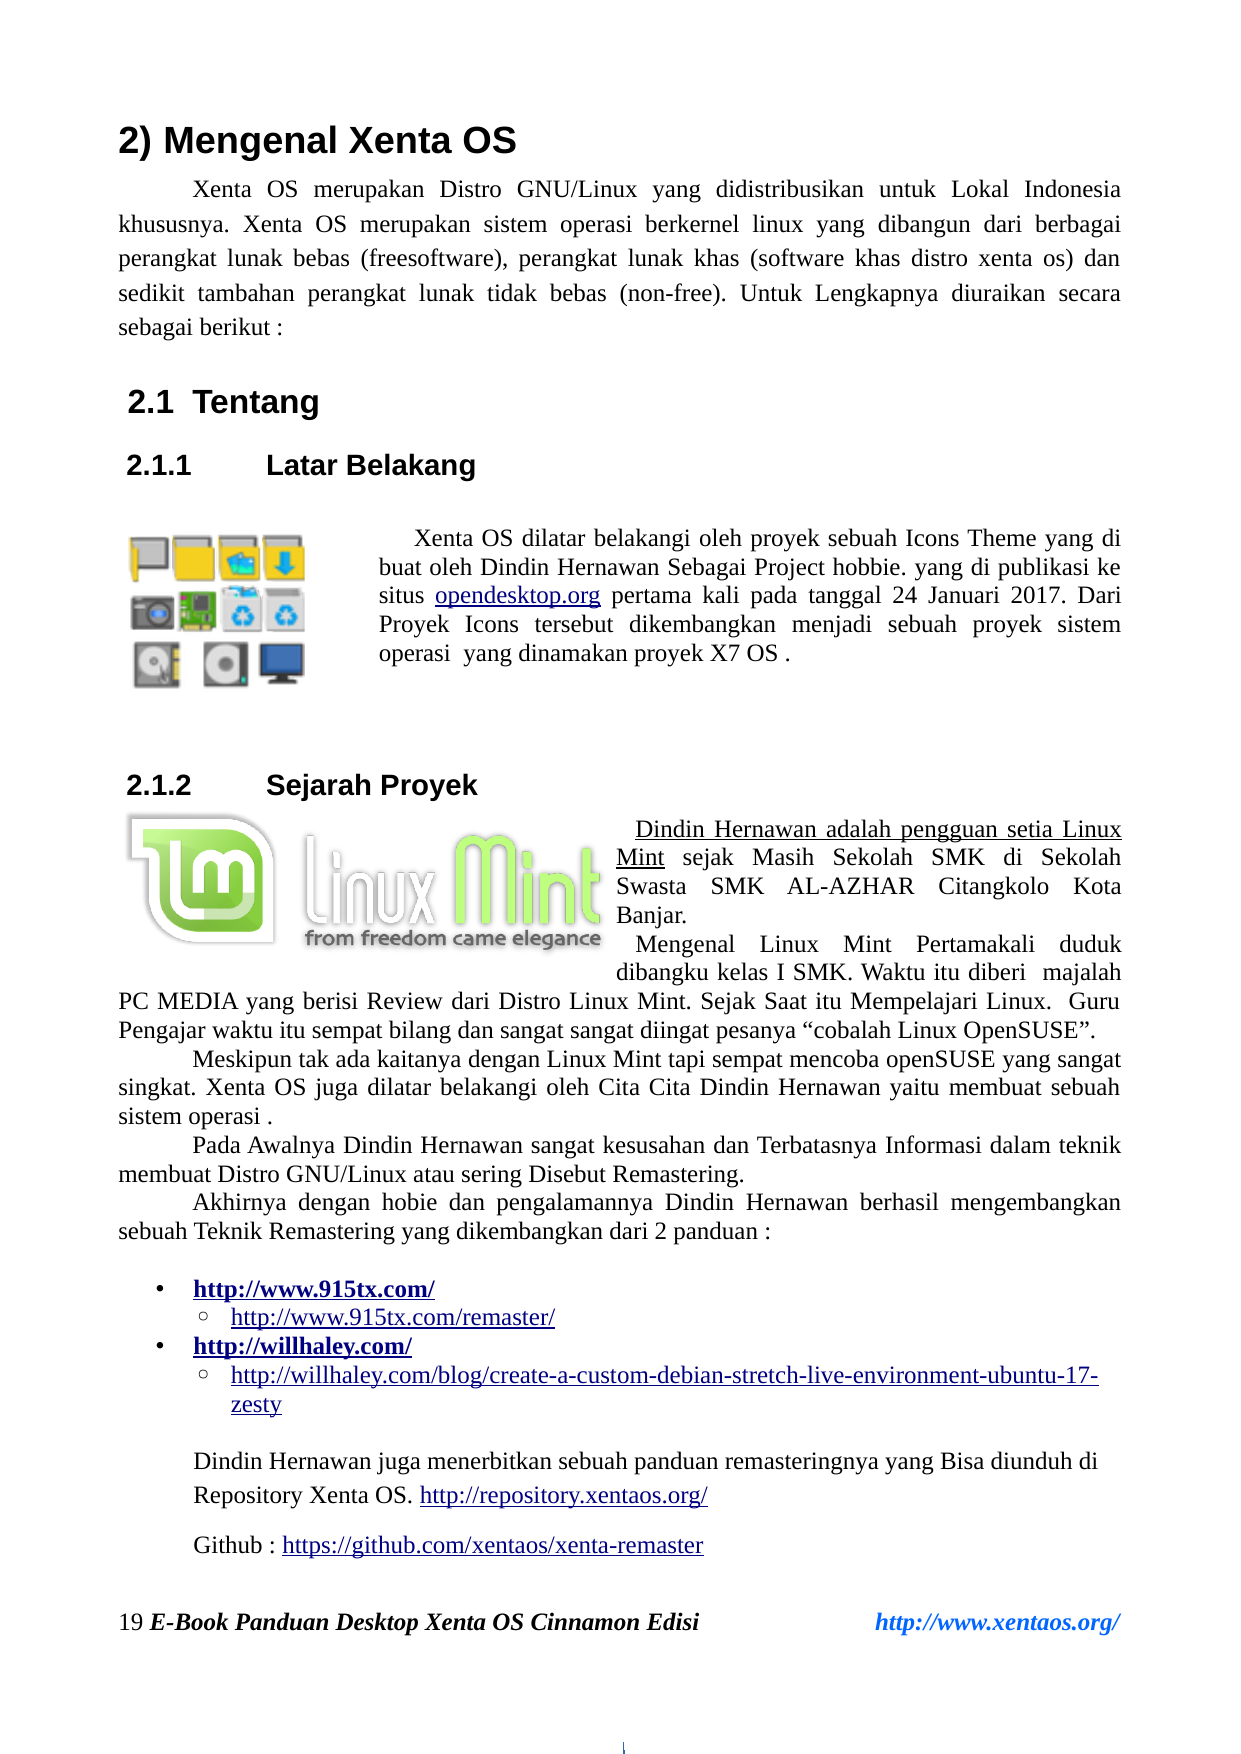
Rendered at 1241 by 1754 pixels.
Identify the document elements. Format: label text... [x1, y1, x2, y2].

list http://willhaley.com/blog/create-a-custom-debian-stretch-live-environment-ubuntu-17-zesty [193, 1360, 1122, 1417]
list Dindin Hernawan juga menerbitkan sebuah panduan remasteringnya yang Bisa diunduh di Repository Xenta OS. http://repository.xentaos.org/ [156, 1446, 1122, 1509]
list http://www.915tx.com/remaster/ [193, 1302, 1122, 1331]
subtitle Mengenal Xenta OS [118, 118, 1122, 162]
text Xenta OS merupakan Distro GNU/Linux yang didistribusikan untuk Lokal Indonesia khususnya. Xenta OS merupakan sistem operasi berkernel linux yang dibangun dari berbagai perangkat lunak bebas (freesoftware), perangkat lunak khas (software khas distro xenta os) dan sedikit tambahan perangkat lunak tidak bebas (non-free). Untuk Lengkapnya diuraikan secara sebagai berikut : [118, 174, 1122, 341]
text Mengenal Linux Mint Pertamakali duduk dibangku kelas I SMK. Waktu itu diberi majalah PC MEDIA yang berisi Review dari Distro Linux Mint. Sejak Saat itu Mempelajari Linux. Guru Pengajar waktu itu sempat bilang dan sangat sangat diingat pesanya “cobalah Linux OpenSUSE”. [118, 929, 1122, 1044]
subtitle Tentang [118, 382, 1122, 421]
list http://willhaley.com/ [156, 1331, 1122, 1360]
text Xenta OS dilatar belakangi oleh proyek sebuah Icons Theme yang di buat oleh Dindin Hernawan Sebagai Project hobbie. yang di publikasi ke situs opendesktop.org pertama kali pada tanggal 24 Januari 2017. Dari Proyek Icons tersebut dikembangkan menjadi sebuah proyek sistem operasi yang dinamakan proyek X7 OS . [305, 523, 1122, 667]
picture [127, 520, 305, 697]
text Akhirnya dengan hobie dan pengalamannya Dindin Hernawan berhasil mengembangkan sebuah Teknik Remastering yang dikembangkan dari 2 panduan : [118, 1187, 1122, 1245]
list Github : https://github.com/xentaos/xenta-remaster [156, 1530, 1122, 1558]
text Pada Awalnya Dindin Hernawan sangat kesusahan dan Terbatasnya Informasi dalam teknik membuat Distro GNU/Linux atau sering Disebut Remastering. [118, 1130, 1122, 1187]
text Dindin Hernawan adalah pengguan setia Linux Mint sejak Masih Sekolah SMK di Sekolah Swasta SMK AL-AZHAR Citangkolo Kota Banjar. [616, 814, 1122, 929]
subtitle Latar Belakang [118, 448, 1122, 482]
text Meskipun tak ada kaitanya dengan Linux Mint tapi sempat mencoba openSUSE yang sangat singkat. Xenta OS juga dilatar belakangi oleh Cita Cita Dindin Hernawan yaitu membuat sebuah sistem operasi . [118, 1044, 1122, 1130]
subtitle Sejarah Proyek [118, 767, 1122, 801]
list http://www.915tx.com/ [156, 1274, 1122, 1302]
picture [115, 807, 616, 964]
